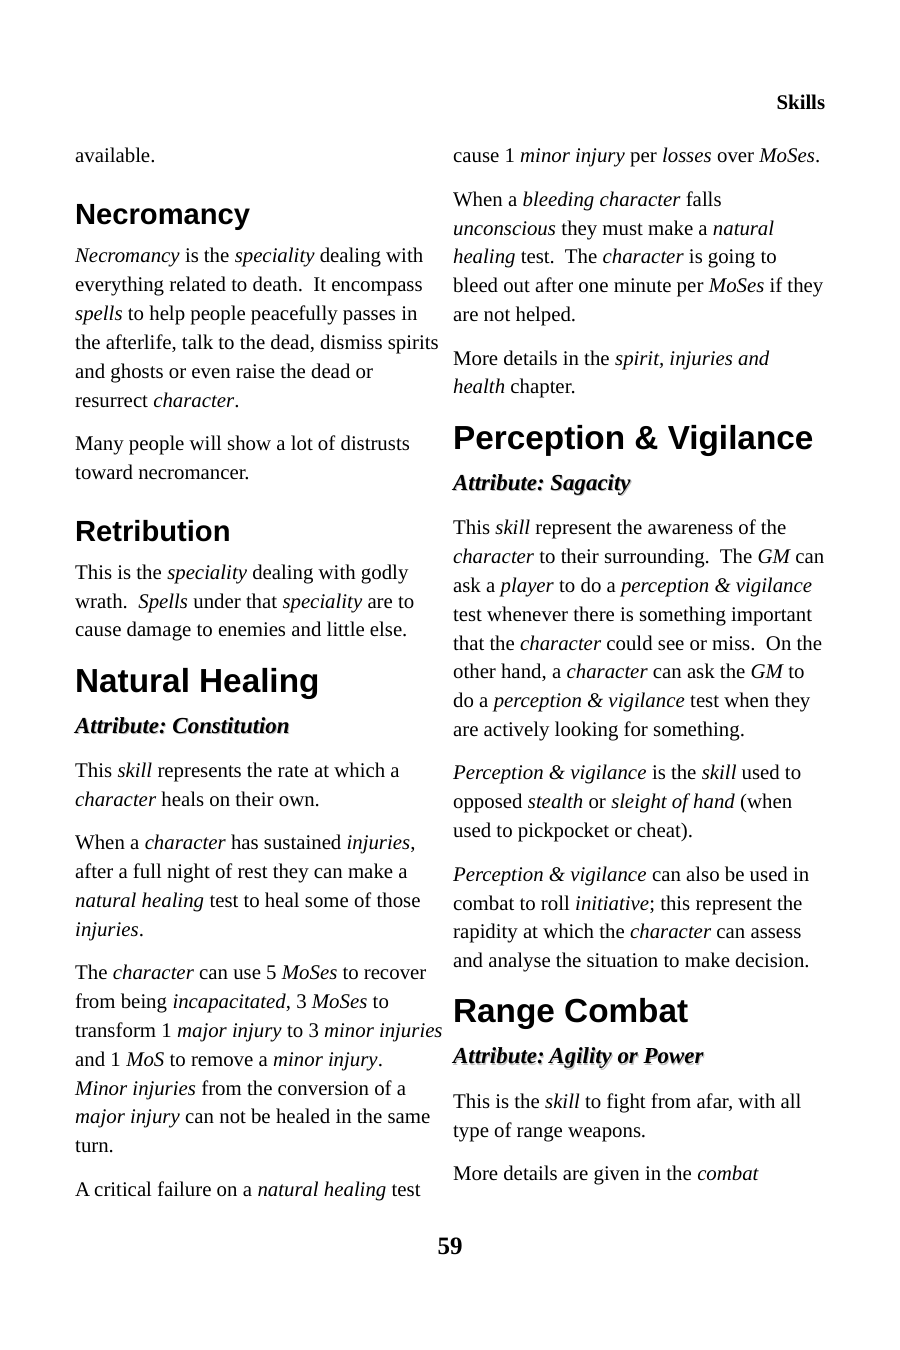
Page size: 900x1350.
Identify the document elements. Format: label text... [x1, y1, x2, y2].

text Necromancy is the speciality dealing with everything related to death. It encompass spells to help people peacefully passes in the afterlife, talk to the dead, dismiss spirits and ghosts or even raise the dead or resurrect character. [75, 243, 447, 412]
text This is the speciality dealing with godly wrath. Spells under that speciality are to cause damage to enemies and little else. [75, 560, 447, 641]
text This skill represent the awareness of the character to their surrounding. The GM can ask a player to do a perception & vigilance test whenever there is something important that the character could see or miss. On the other hand, a character can ask the GM to do a perception & vigilance test when they are actively looking for something. [453, 515, 825, 741]
text Perception & vigilance can also be used in combat to roll initiative; this represent the rapidity at which the character can assess and analyse the situation to make decision. [453, 862, 825, 972]
subtitle Natural Healing [75, 661, 447, 699]
text Attribute: Sagacity [453, 469, 825, 495]
text More details in the spirit, injuries and health chapter. [453, 346, 825, 398]
subtitle Necromancy [75, 197, 447, 231]
text Attribute: Agility or Power [453, 1042, 825, 1069]
subtitle Perception & Vigilance [453, 418, 825, 456]
text Perception & vigilance is the skill used to opposed stealth or sleight of hand (when used to pickpocket or cheat). [453, 760, 825, 842]
subtitle Range Combat [453, 992, 825, 1030]
text When a character has sustained injuries, after a full night of rest they can make a natural healing test to heal some of those injuries. [75, 830, 447, 941]
text The character can use 5 MoSes to recover from being incapacitated, 3 MoSes to transform 1 major injury to 3 minor injuries and 1 MoS to remove a minor injury. Minor injuries from the conversion of a major injury can not be healed in the same turn. [75, 960, 447, 1157]
text Attribute: Constitution [75, 712, 447, 738]
text This is the skill to fight from afar, with all type of range weapons. [453, 1089, 825, 1142]
text When a bleeding character falls unconscious they must make a natural healing test. The character is going to bleed out after one minute per MoSes if they are not helped. [453, 187, 825, 326]
text More details are given in the combat [453, 1161, 825, 1185]
text Many people will show a lot of distrusts toward necromancer. [75, 431, 447, 484]
text available. [75, 143, 447, 167]
text This skill represents the rate at which a character heals on their own. [75, 758, 447, 811]
text cause 1 minor injury per losses over MoSes. [453, 143, 825, 167]
text A critical failure on a natural healing test [75, 1177, 447, 1201]
subtitle Retribution [75, 514, 447, 547]
